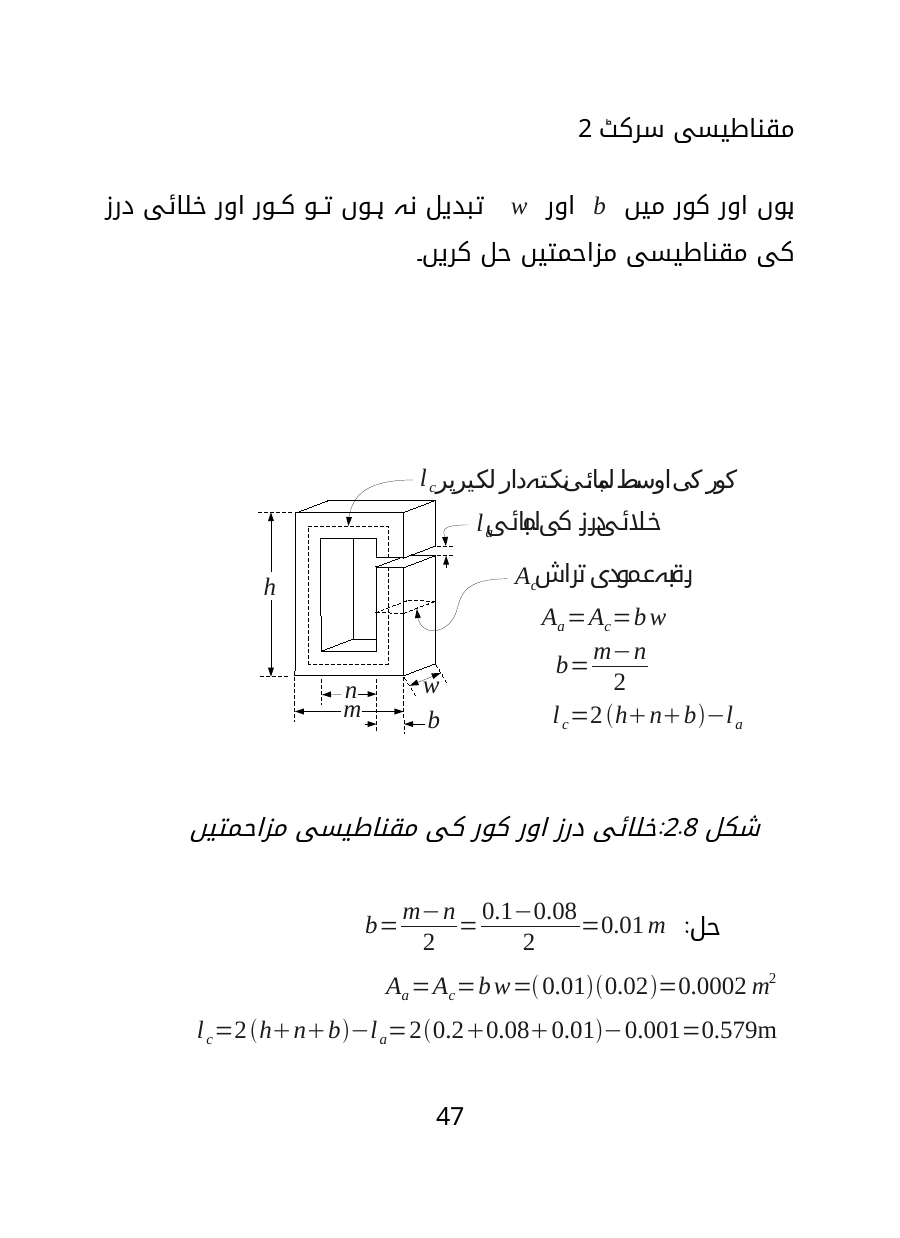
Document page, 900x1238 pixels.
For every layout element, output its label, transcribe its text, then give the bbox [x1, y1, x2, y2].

text ہوں اور کور میںاور تبدیل نہ ہوں تو کور اور خلائی درز کی مقناطیسی مزاحمتیں حل کریں۔ [105, 182, 795, 277]
text حل: [105, 898, 795, 957]
text شکل 2.8:خلائی درز اور کور کی مقناطیسی مزاحمتیں [140, 395, 759, 851]
